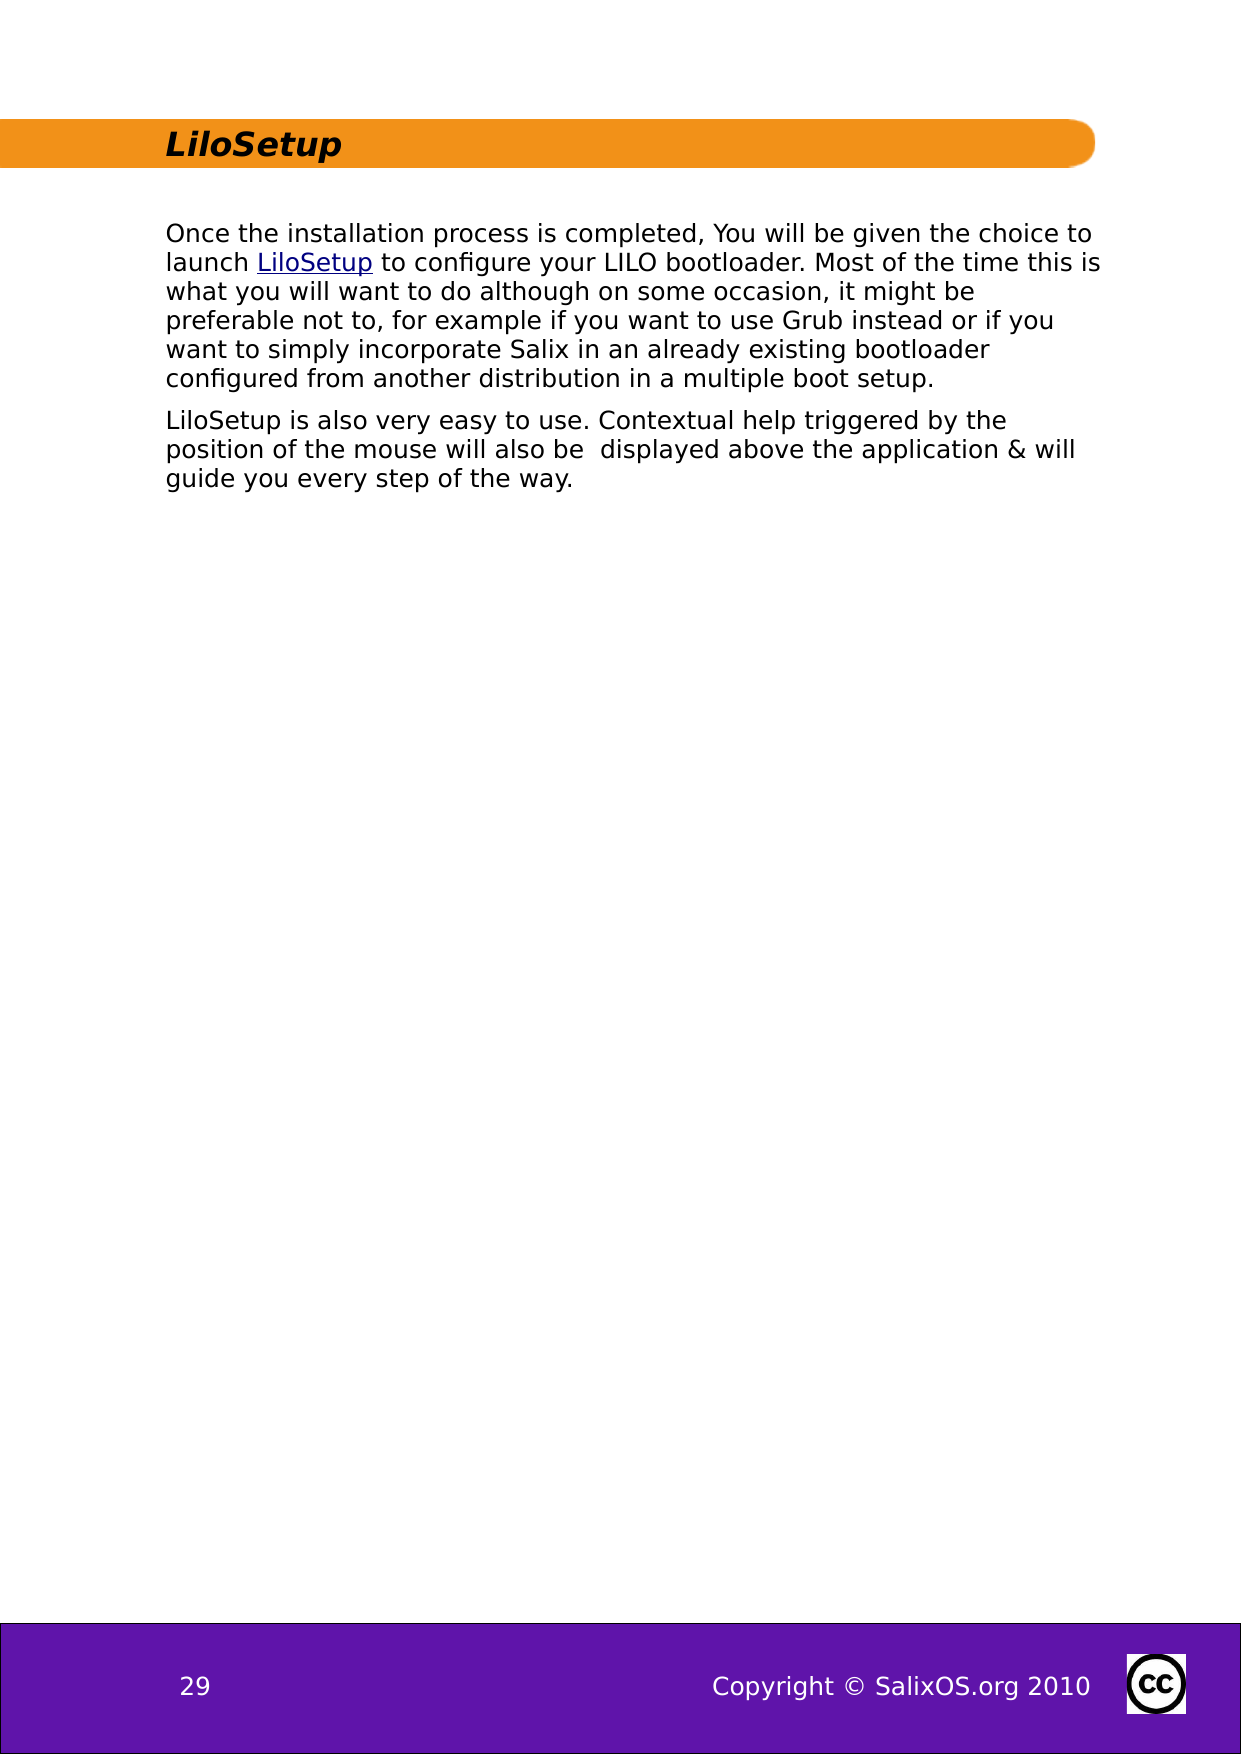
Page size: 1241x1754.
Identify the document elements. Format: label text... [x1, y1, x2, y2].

picture [1126, 1654, 1186, 1714]
subtitle LiloSetup [1096, 126, 1104, 164]
picture [0, 119, 1096, 168]
text Once the installation process is completed, You will be given the choice to launch LiloSetup to configure your LILO bootloader. Most of the time this is what you will want to do although on some occasion, it might be preferable not to, for example if you want to use Grub instead or if you want to simply incorporate Salix in an already existing bootloader configured from another distribution in a multiple boot setup. [165, 219, 1104, 394]
text LiloSetup is also very easy to use. Contextual help triggered by the position of the mouse will also be displayed above the application & will guide you every step of the way. [165, 406, 1104, 494]
